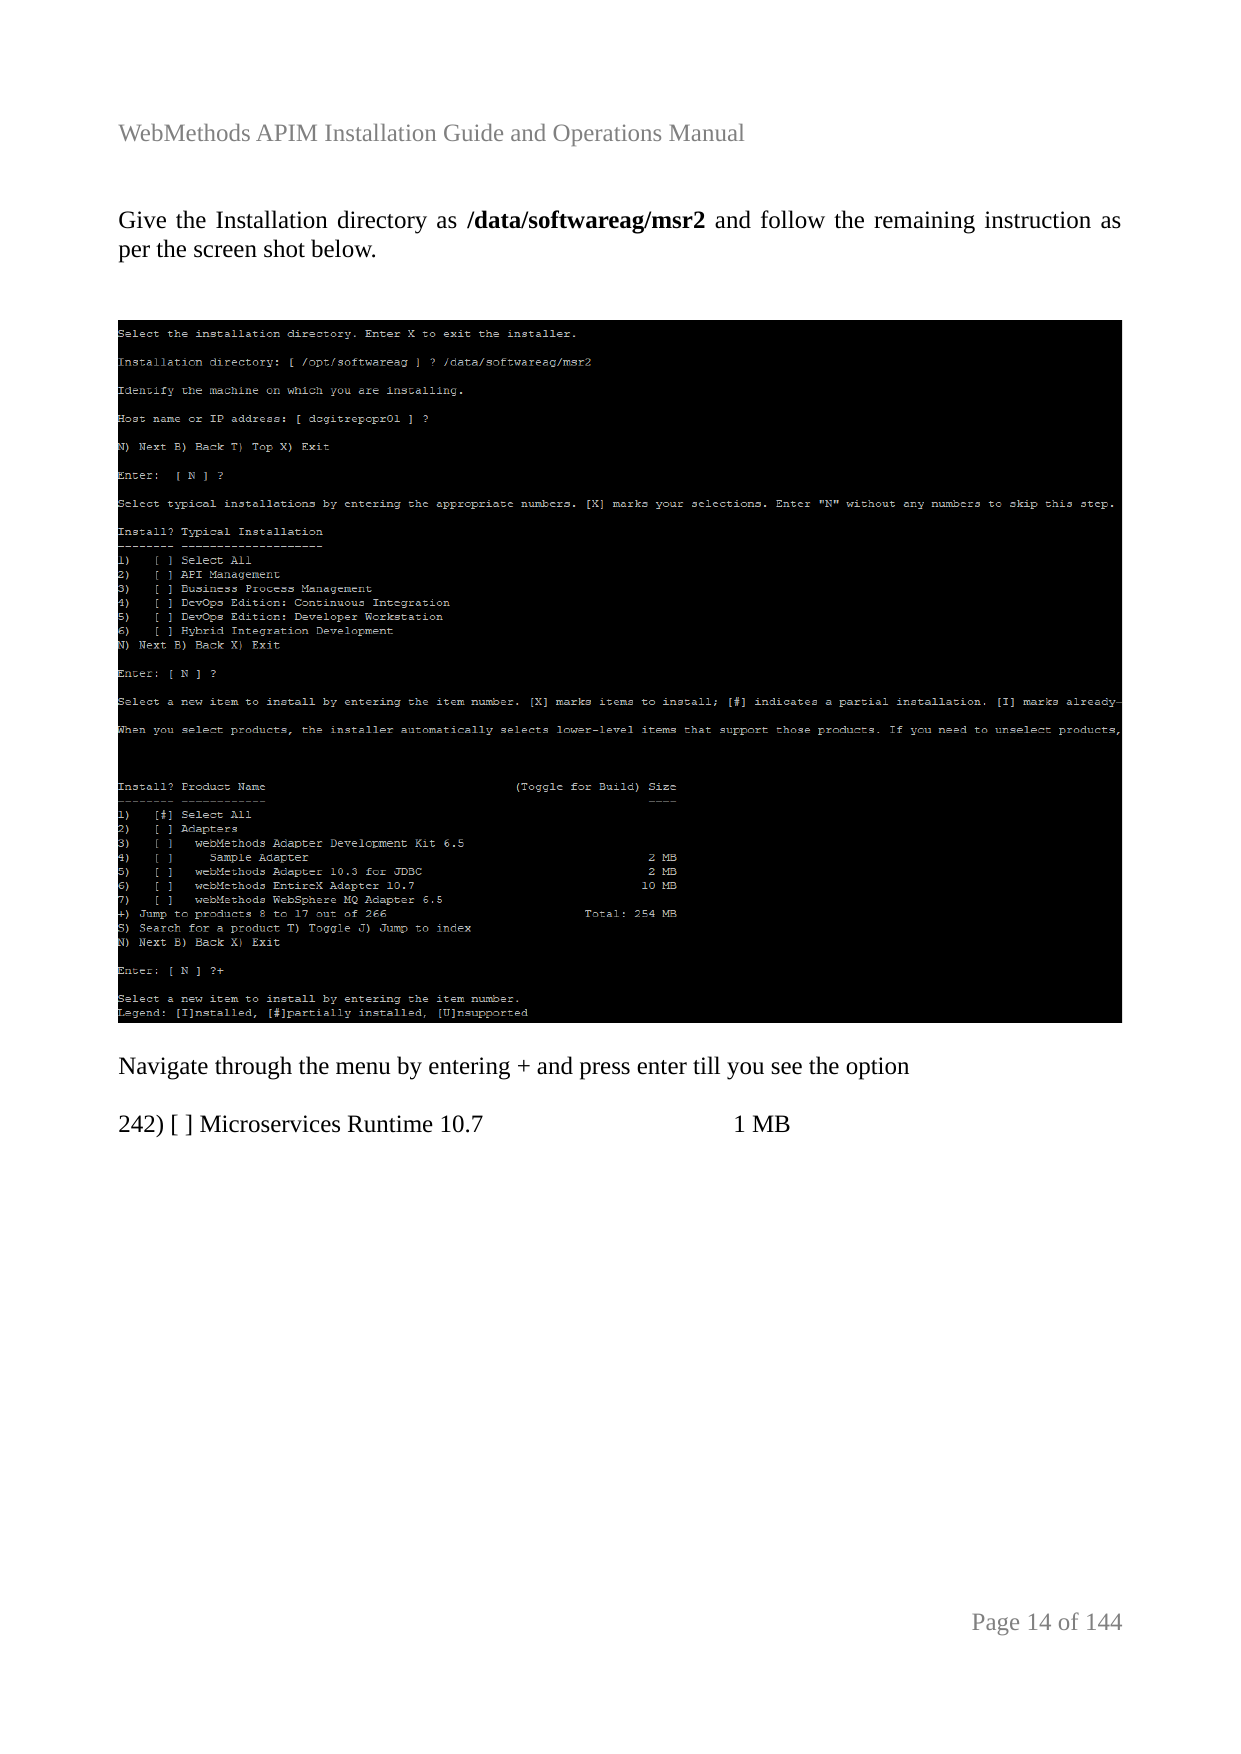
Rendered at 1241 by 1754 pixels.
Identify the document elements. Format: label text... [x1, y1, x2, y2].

picture [118, 320, 1123, 1023]
text Give the Installation directory as /data/softwareag/msr2 and follow the remaining instruction as per the screen shot below. [118, 205, 1122, 263]
text 242) [ ] Microservices Runtime 10.7 1 MB [118, 1109, 1122, 1138]
text Navigate through the menu by entering + and press enter till you see the option [118, 1051, 1122, 1080]
